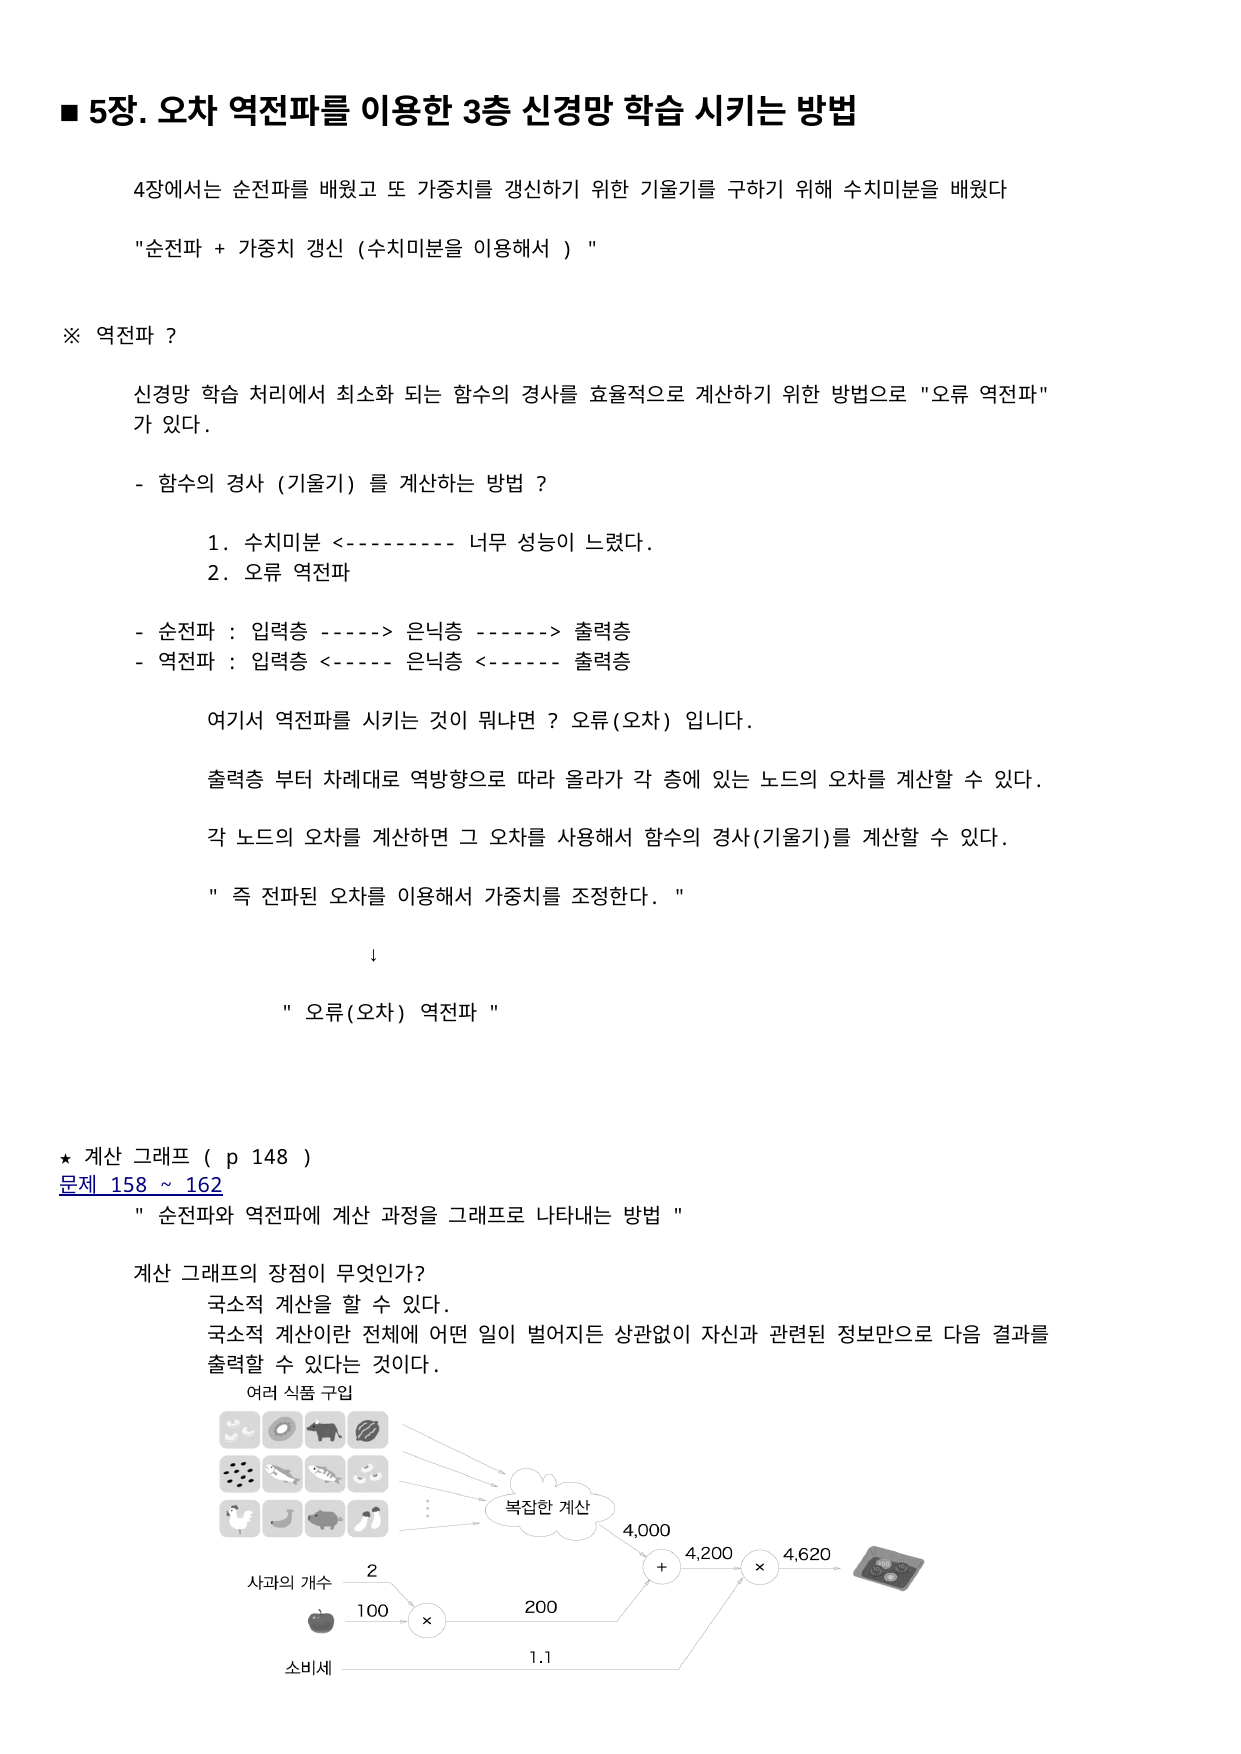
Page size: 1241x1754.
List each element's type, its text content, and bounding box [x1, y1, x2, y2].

text 국소적 계산이란 전체에 어떤 일이 벌어지든 상관없이 자신과 관련된 정보만으로 다음 결과를 [59, 1318, 1181, 1348]
text - 순전파 : 입력층 -----> 은닉층 ------> 출력층 [59, 615, 1181, 645]
text " 오류(오차) 역전파 " [59, 996, 1181, 1026]
text 1. 수치미분 <--------- 너무 성능이 느렸다. [59, 526, 1181, 556]
text 각 노드의 오차를 계산하면 그 오차를 사용해서 함수의 경사(기울기)를 계산할 수 있다. [59, 822, 1181, 852]
text 여기서 역전파를 시키는 것이 뭐냐면 ? 오류(오차) 입니다. [59, 704, 1181, 734]
text "순전파 + 가중치 갱신 (수치미분을 이용해서 ) " [59, 232, 1181, 263]
text 4장에서는 순전파를 배웠고 또 가중치를 갱신하기 위한 기울기를 구하기 위해 수치미분을 배웠다 [59, 173, 1181, 204]
text ↓ [59, 939, 1181, 968]
subtitle ■ 5장. 오차 역전파를 이용한 3층 신경망 학습 시키는 방법 [59, 84, 1181, 133]
text 출력층 부터 차례대로 역방향으로 따라 올라가 각 층에 있는 노드의 오차를 계산할 수 있다. [59, 763, 1181, 793]
text - 함수의 경사 (기울기) 를 계산하는 방법 ? [59, 467, 1181, 498]
text 문제 158 ~ 162 [59, 1170, 1181, 1199]
text 2. 오류 역전파 [59, 556, 1181, 587]
text 출력할 수 있다는 것이다. [59, 1348, 1181, 1379]
text ※ 역전파 ? [59, 319, 1181, 350]
text - 역전파 : 입력층 <----- 은닉층 <------ 출력층 [59, 645, 1181, 676]
text 가 있다. [59, 408, 1181, 439]
text 국소적 계산을 할 수 있다. [59, 1288, 1181, 1318]
text 계산 그래프의 장점이 무엇인가? [59, 1258, 1181, 1288]
picture [210, 1381, 930, 1686]
text " 순전파와 역전파에 계산 과정을 그래프로 나타내는 방법 " [59, 1199, 1181, 1229]
text ★ 계산 그래프 ( p 148 ) [59, 1140, 1181, 1170]
text 신경망 학습 처리에서 최소화 되는 함수의 경사를 효율적으로 계산하기 위한 방법으로 "오류 역전파" [59, 378, 1181, 408]
text " 즉 전파된 오차를 이용해서 가중치를 조정한다. " [59, 880, 1181, 911]
